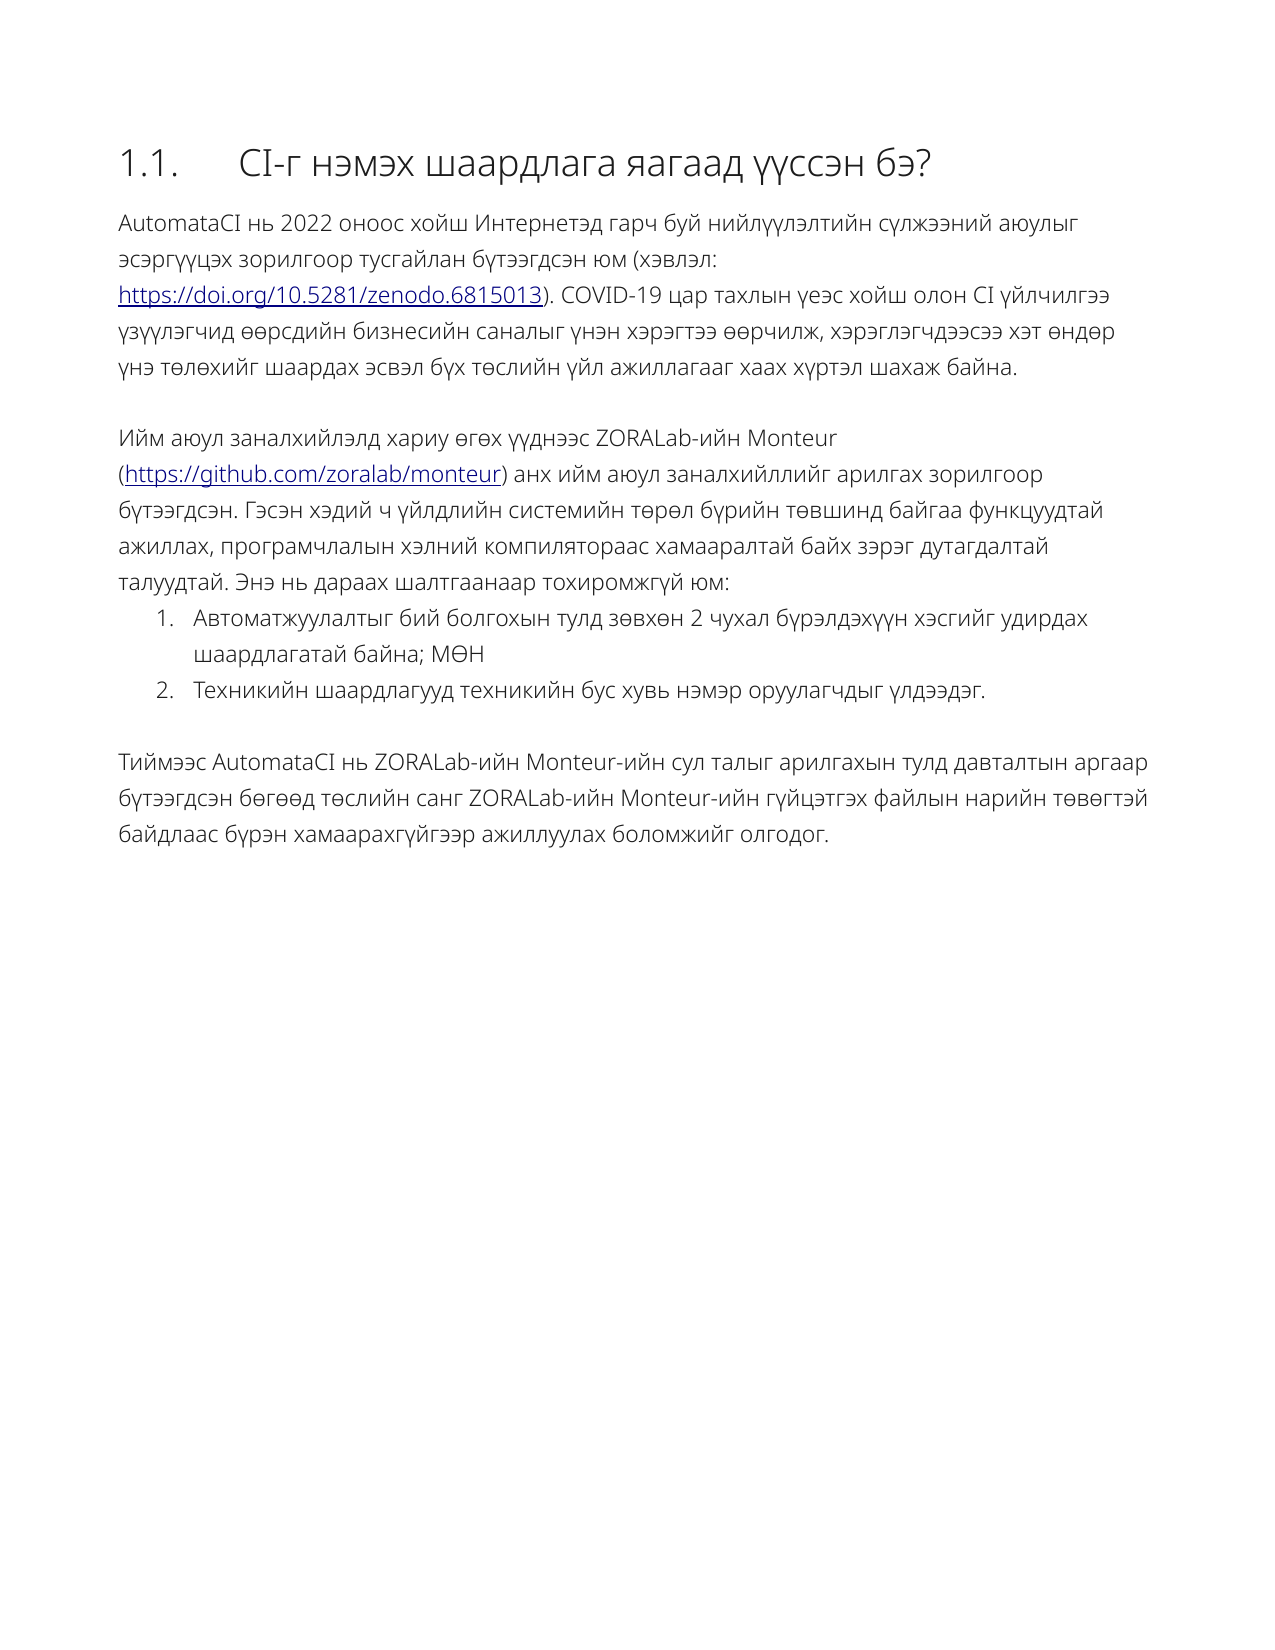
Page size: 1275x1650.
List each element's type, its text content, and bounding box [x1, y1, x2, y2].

list Автоматжуулалтыг бий болгохын тулд зөвхөн 2 чухал бүрэлдэхүүн хэсгийг удирдах шаардлагатай байна; МӨН [156, 602, 1157, 669]
text Тиймээс AutomataCI нь ZORALab-ийн Monteur-ийн сул талыг арилгахын тулд давталтын аргаар бүтээгдсэн бөгөөд төслийн санг ZORALab-ийн Monteur-ийн гүйцэтгэх файлын нарийн төвөгтэй байдлаас бүрэн хамаарахгүйгээр ажиллуулах боломжийг олгодог. [118, 746, 1157, 849]
text AutomataCI нь 2022 оноос хойш Интернетэд гарч буй нийлүүлэлтийн сүлжээний аюулыг эсэргүүцэх зорилгоор тусгайлан бүтээгдсэн юм (хэвлэл: https://doi.org/10.5281/zenodo.6815013). COVID-19 цар тахлын үеэс хойш олон CI үйлчилгээ үзүүлэгчид өөрсдийн бизнесийн саналыг үнэн хэрэгтээ өөрчилж, хэрэглэгчдээсээ хэт өндөр үнэ төлөхийг шаардах эсвэл бүх төслийн үйл ажиллагааг хаах хүртэл шахаж байна. [118, 207, 1157, 382]
list Техникийн шаардлагууд техникийн бус хувь нэмэр оруулагчдыг үлдээдэг. [156, 674, 1157, 705]
text Ийм аюул заналхийлэлд хариу өгөх үүднээс ZORALab-ийн Monteur (https://github.com/zoralab/monteur) анх ийм аюул заналхийллийг арилгах зорилгоор бүтээгдсэн. Гэсэн хэдий ч үйлдлийн системийн төрөл бүрийн төвшинд байгаа функцуудтай ажиллах, програмчлалын хэлний компилятораас хамааралтай байх зэрэг дутагдалтай талуудтай. Энэ нь дараах шалтгаанаар тохиромжгүй юм: [118, 422, 1157, 597]
subtitle CI-г нэмэх шаардлага яагаад үүссэн бэ? [118, 136, 1157, 187]
